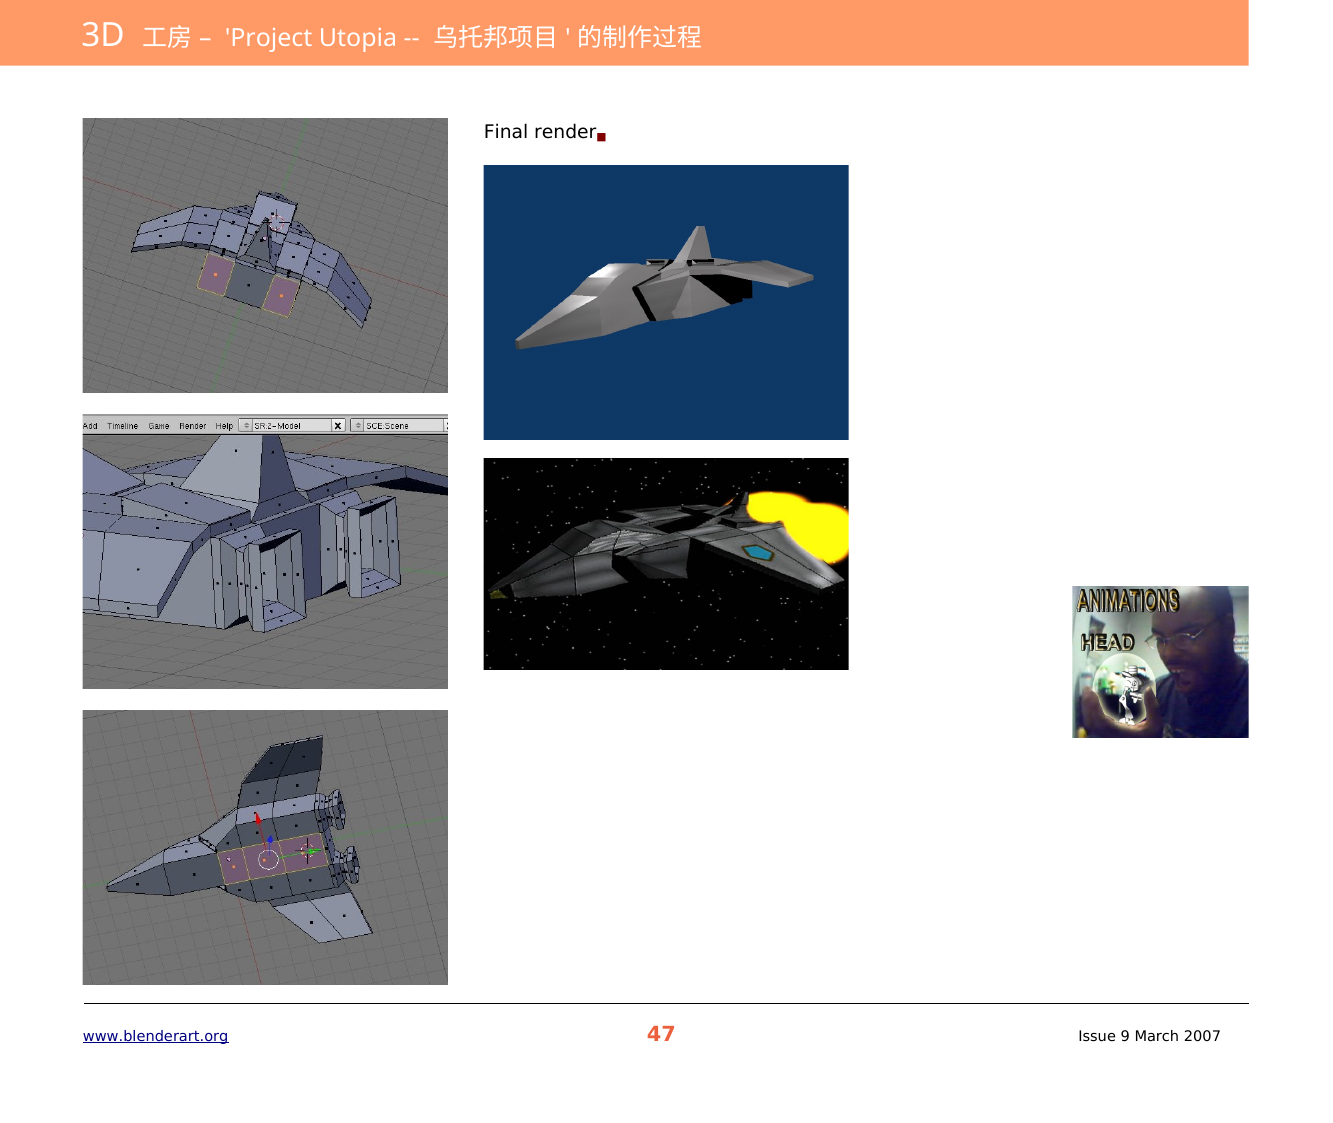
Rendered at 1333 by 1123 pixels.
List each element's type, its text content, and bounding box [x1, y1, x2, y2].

picture [1072, 586, 1249, 738]
picture [82, 118, 448, 393]
text Final render■ [483, 118, 849, 144]
picture [82, 414, 448, 689]
picture [483, 458, 849, 670]
picture [483, 165, 849, 440]
picture [82, 710, 448, 985]
